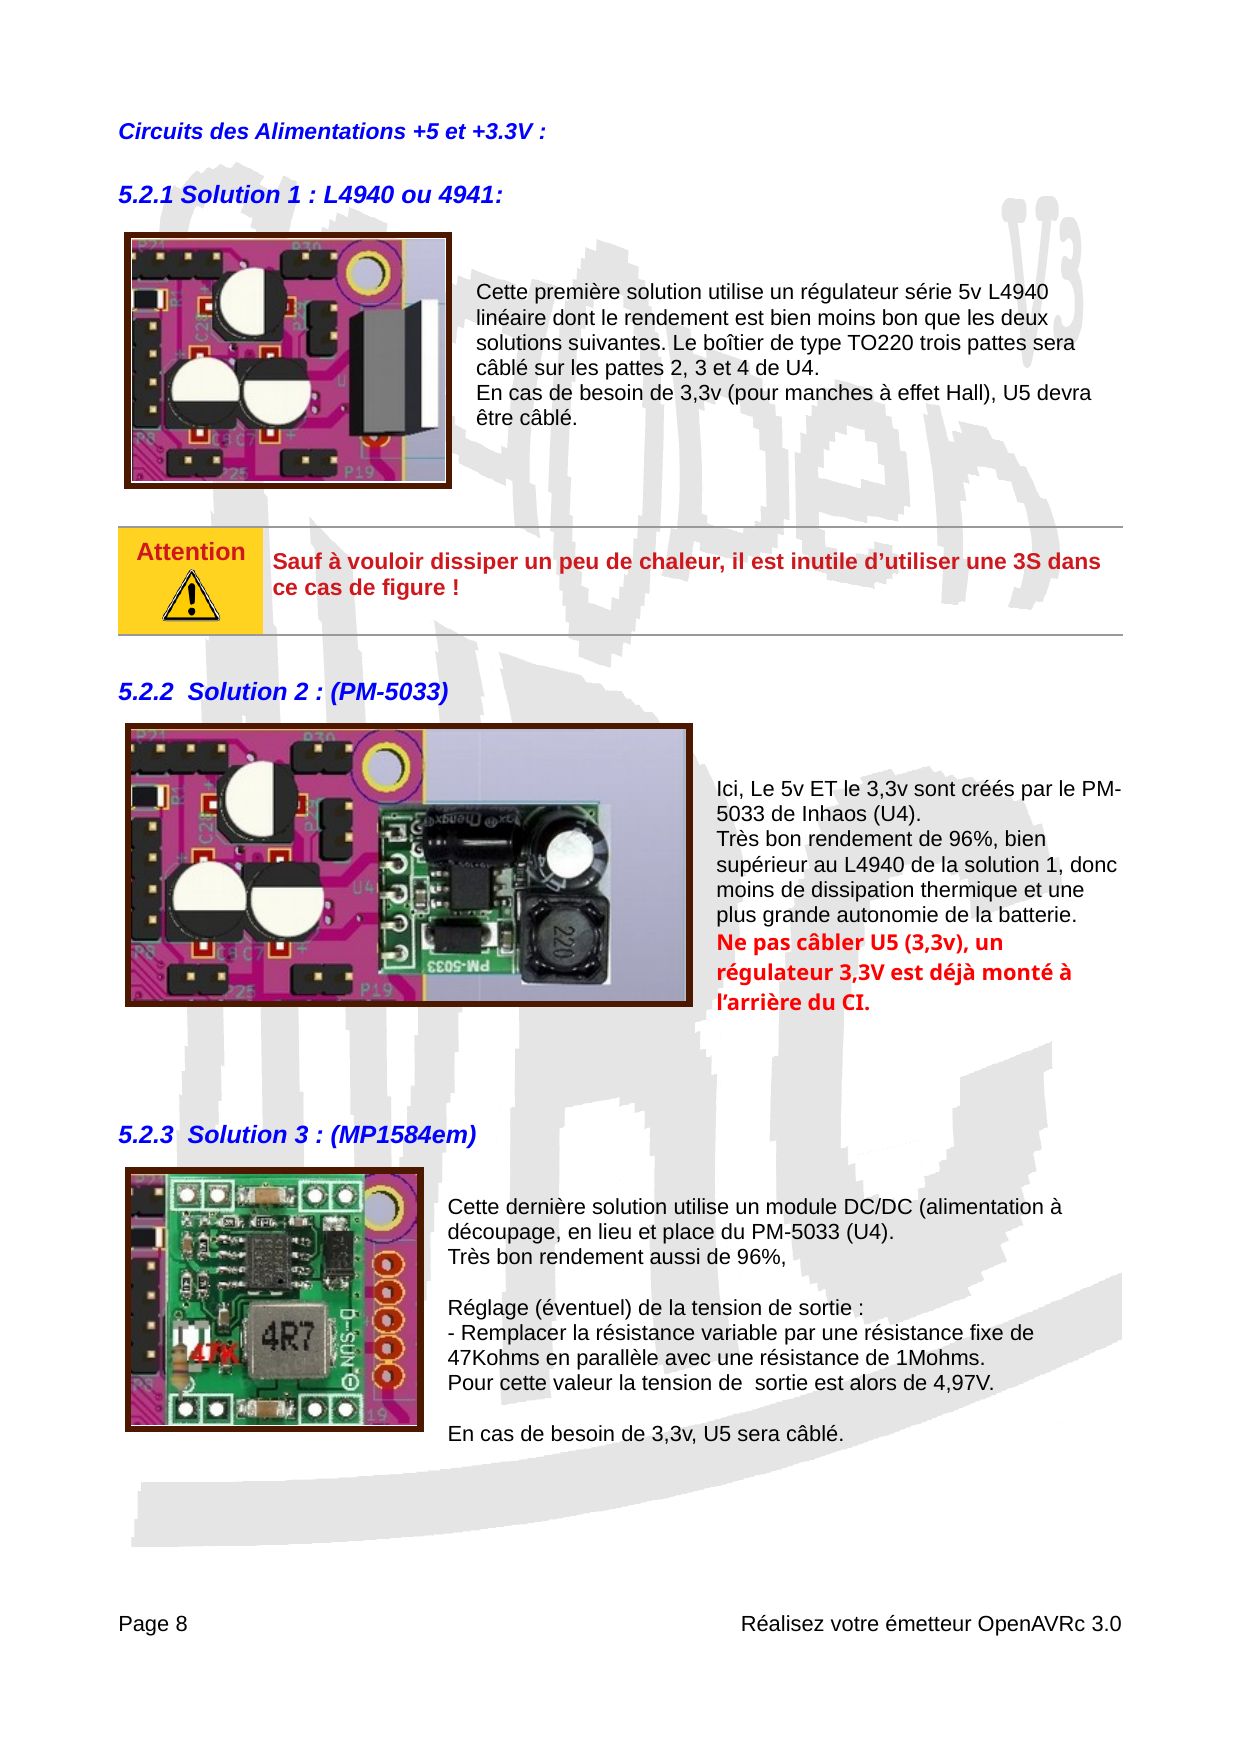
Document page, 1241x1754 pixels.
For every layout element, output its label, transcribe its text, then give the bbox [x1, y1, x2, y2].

text En cas de besoin de 3,3v (pour manches à effet Hall), U5 devra être câblé. [452, 380, 1122, 431]
subtitle 5.2.3 Solution 3 : (MP1584em) [118, 1120, 1122, 1148]
subtitle 5.2.2 Solution 2 : (PM-5033) [118, 677, 1122, 705]
text - Remplacer la résistance variable par une résistance fixe de 47Kohms en parallèle avec une résistance de 1Mohms. [424, 1320, 1122, 1370]
text découpage, en lieu et place du PM-5033 (U4). [424, 1219, 1122, 1244]
text Réglage (éventuel) de la tension de sortie : [424, 1294, 1122, 1320]
table_header Sauf à vouloir dissiper un peu de chaleur, il est inutile d’utiliser une 3S dans ce cas de figure ! [264, 528, 1122, 634]
picture [158, 565, 224, 625]
text Très bon rendement aussi de 96%, [424, 1244, 1122, 1269]
picture [131, 1174, 417, 1425]
text Cette dernière solution utilise un module DC/DC (alimentation à [424, 1194, 1122, 1219]
text Pour cette valeur la tension de sortie est alors de 4,97V. [424, 1370, 1122, 1395]
subtitle 5.2.1 Solution 1 : L4940 ou 4941: [118, 180, 1122, 209]
text En cas de besoin de 3,3v, U5 sera câblé. [118, 1421, 1122, 1446]
text Ne pas câbler U5 (3,3v), un régulateur 3,3V est déjà monté à l’arrière du CI. [118, 927, 1122, 1016]
picture [133, 240, 444, 481]
text Cette première solution utilise un régulateur série 5v L4940 linéaire dont le rendement est bien moins bon que les deux solutions suivantes. Le boîtier de type TO220 trois pattes sera câblé sur les pattes 2, 3 et 4 de U4. [452, 279, 1122, 380]
text supérieur au L4940 de la solution 1, donc moins de dissipation thermique et une plus grande autonomie de la batterie. [693, 851, 1122, 927]
picture [131, 729, 686, 1000]
table_header Attention [118, 528, 263, 634]
text Ici, Le 5v ET le 3,3v sont créés par le PM-5033 de Inhaos (U4). [693, 776, 1122, 826]
text Circuits des Alimentations +5 et +3.3V : [118, 118, 1122, 144]
text Très bon rendement de 96%, bien [693, 826, 1122, 851]
